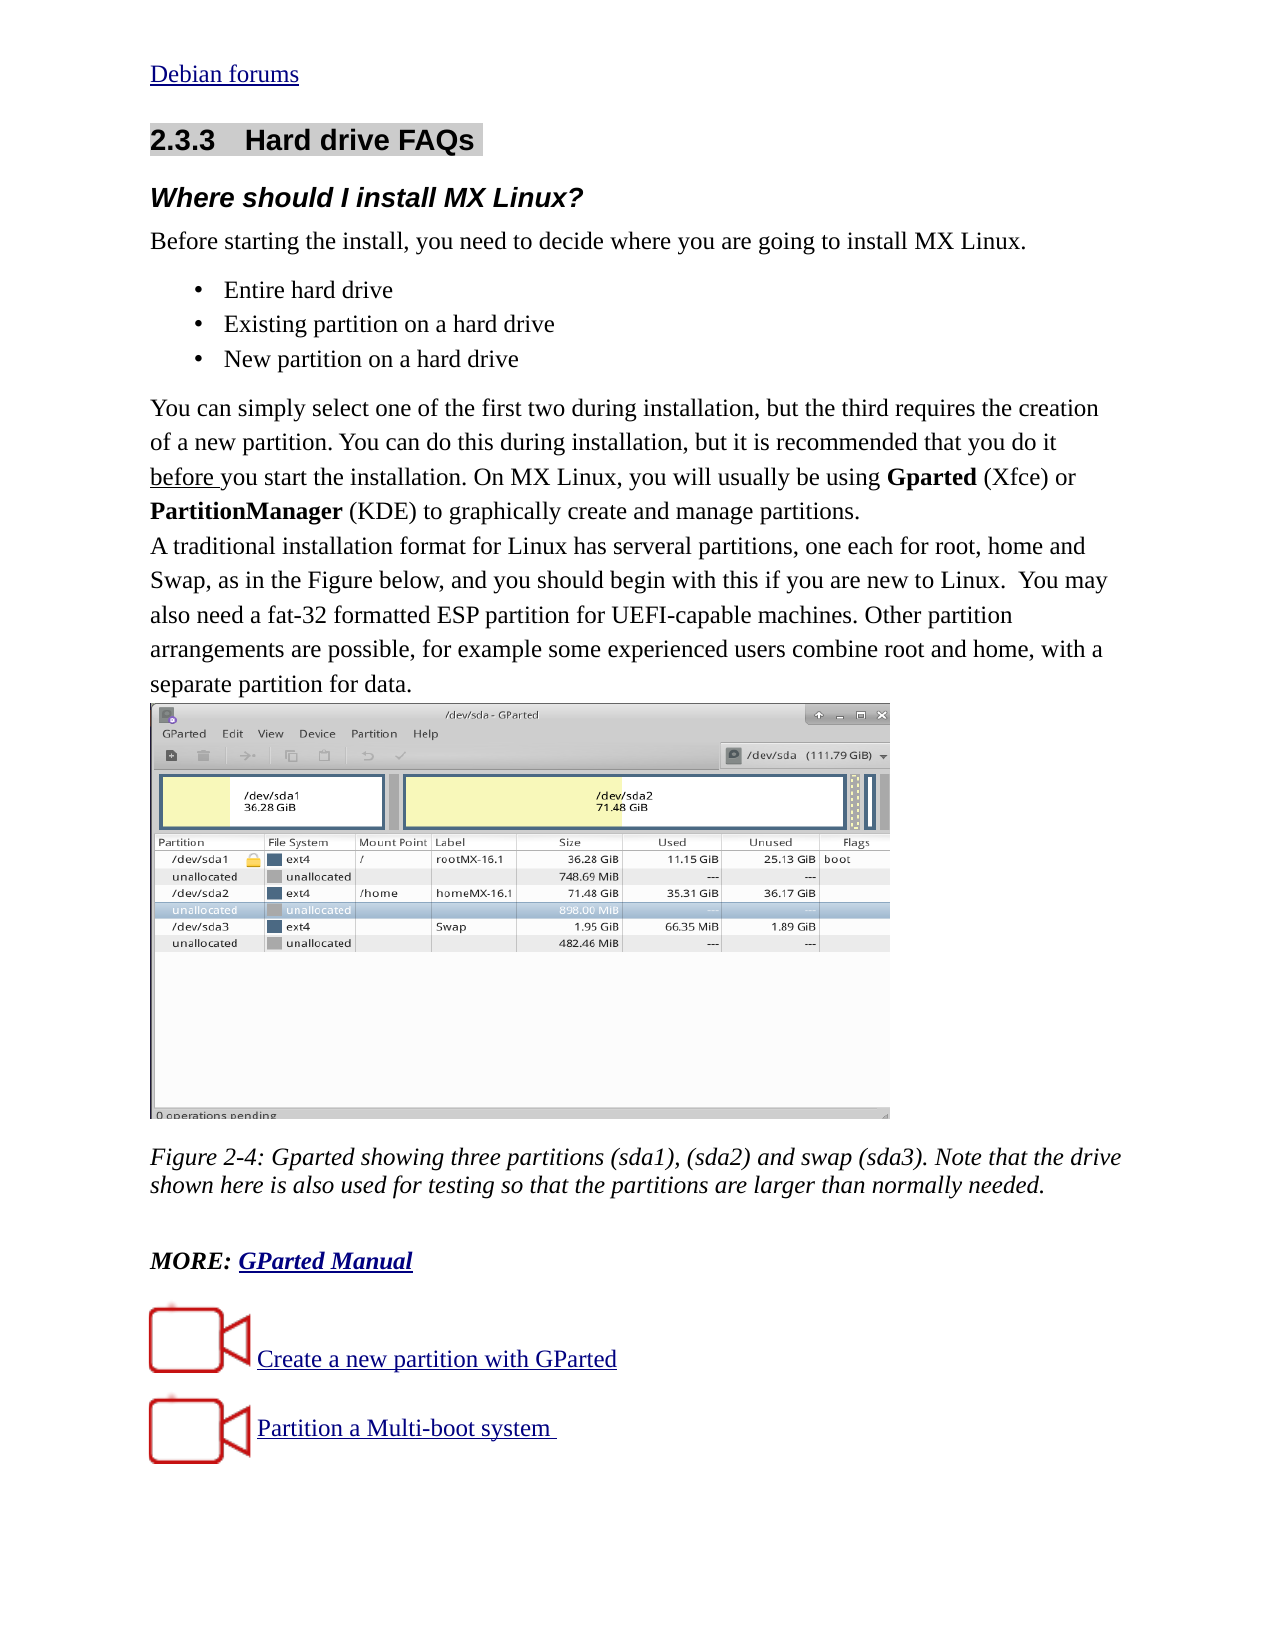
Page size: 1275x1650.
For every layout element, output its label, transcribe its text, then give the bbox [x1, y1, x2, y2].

picture [150, 703, 890, 1119]
text Debian forums [150, 59, 1125, 88]
list Existing partition on a hard drive [194, 309, 1125, 338]
text Create a new partition with GParted [251, 1344, 1125, 1373]
picture [148, 1290, 251, 1373]
text A traditional installation format for Linux has serveral partitions, one each for root, home and Swap, as in the Figure below, and you should begin with this if you are new to Linux. You may also need a fat-32 formatted ESP partition for UEFI-capable machines. Other partition arrangements are possible, for example some experienced users combine root and home, with a separate partition for data. [150, 531, 1125, 697]
subtitle Where should I install MX Linux? [150, 181, 1125, 213]
text Partition a Multi-boot system [251, 1413, 1125, 1442]
picture [148, 1381, 251, 1464]
text MORE: GParted Manual [150, 1246, 1125, 1275]
subtitle 2.3.3 Hard drive FAQs [483, 123, 1125, 156]
list Entire hard drive [194, 275, 1125, 304]
text Figure 2-4: Gparted showing three partitions (sda1), (sda2) and swap (sda3). Note that the drive shown here is also used for testing so that the partitions are larger than normally needed. [150, 1142, 1125, 1199]
text You can simply select one of the first two during installation, but the third requires the creation of a new partition. You can do this during installation, but it is recommended that you do it before you start the installation. On MX Linux, you will usually be using Gparted (Xfce) or PartitionManager (KDE) to graphically create and manage partitions. [150, 393, 1125, 525]
text Before starting the install, you need to decide where you are going to install MX Linux. [150, 226, 1125, 254]
list New partition on a hard drive [194, 344, 1125, 373]
